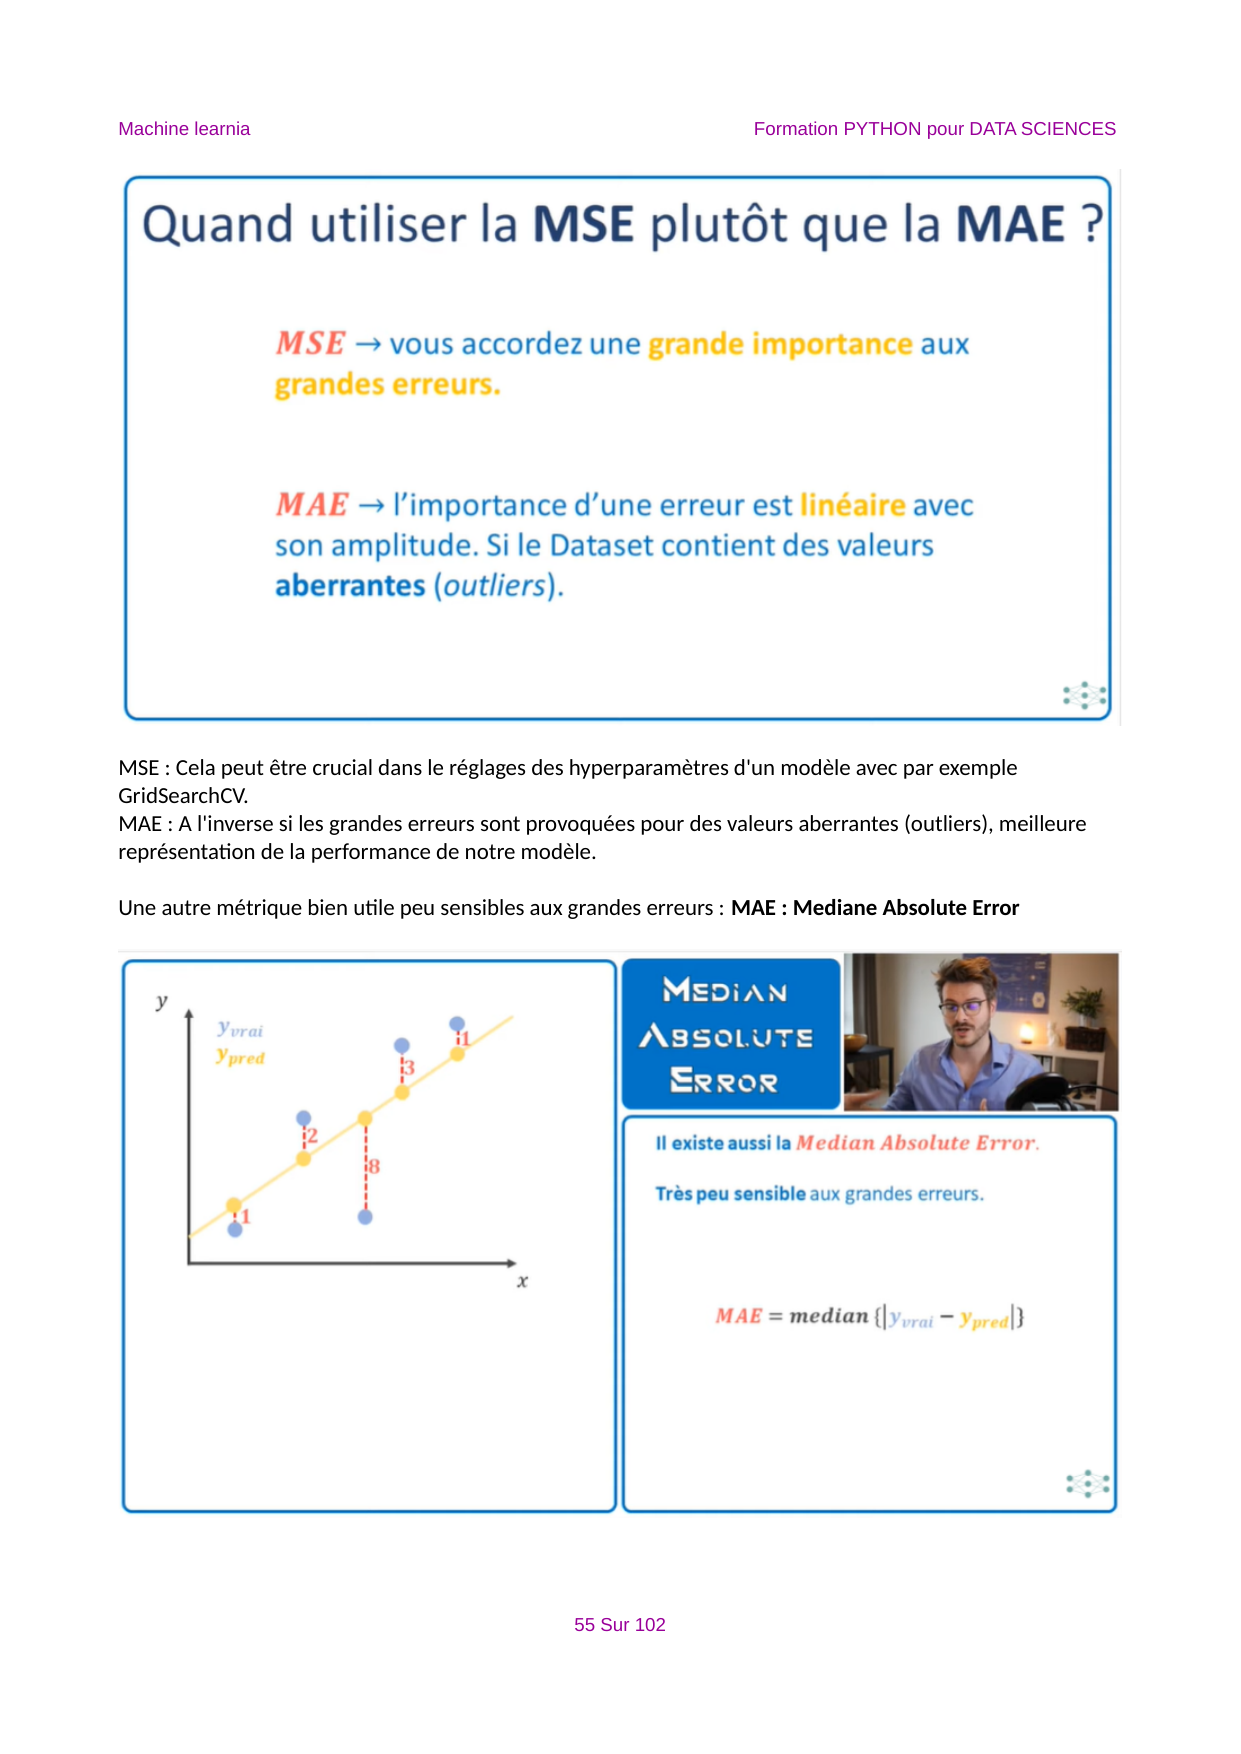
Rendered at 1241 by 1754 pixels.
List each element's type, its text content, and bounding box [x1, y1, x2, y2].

text MAE : A l'inverse si les grandes erreurs sont provoquées pour des valeurs aberrantes (outliers), meilleure représentation de la performance de notre modèle. [118, 809, 1122, 865]
picture [118, 169, 1122, 726]
text MSE : Cela peut être crucial dans le réglages des hyperparamètres d'un modèle avec par exemple GridSearchCV. [118, 753, 1122, 809]
text Une autre métrique bien utile peu sensibles aux grandes erreurs : MAE : Mediane Absolute Error [118, 893, 1122, 921]
picture [118, 949, 1122, 1519]
